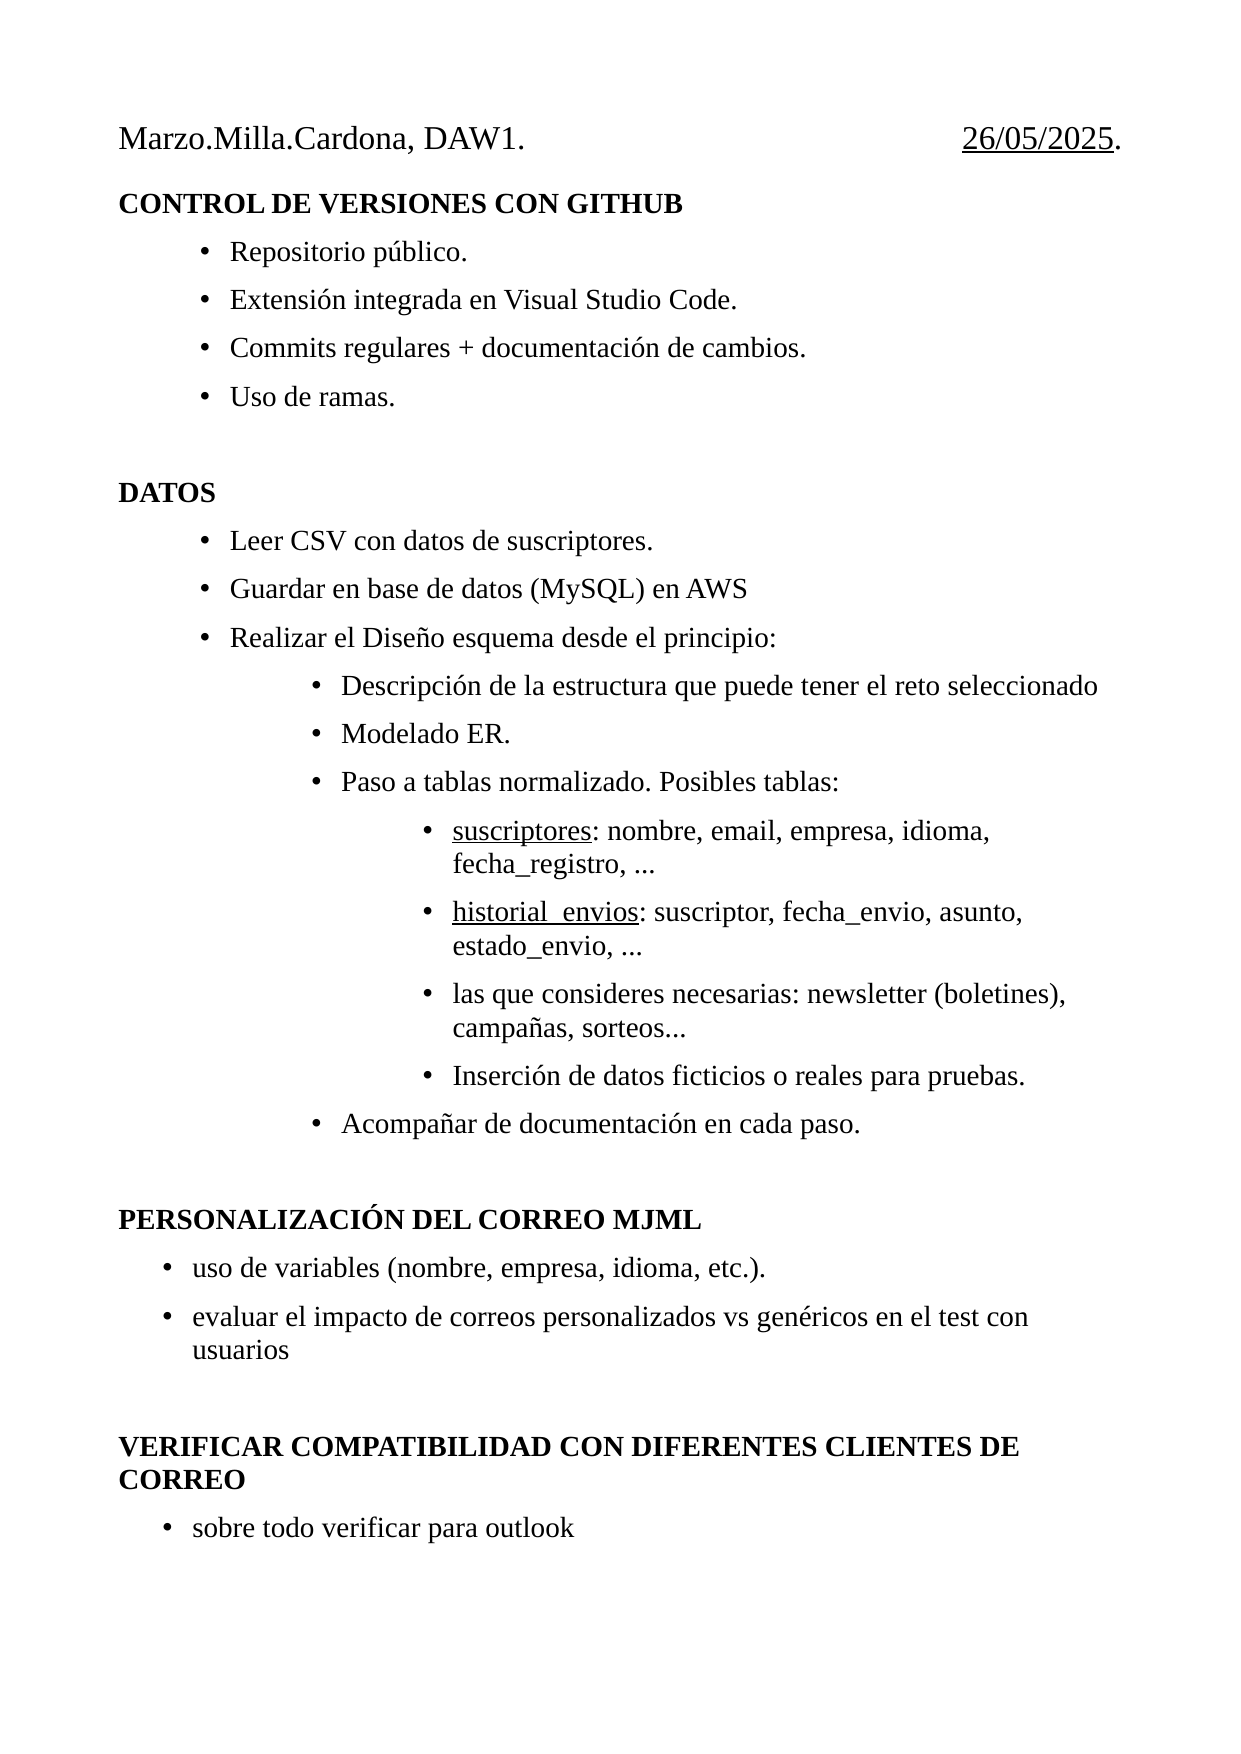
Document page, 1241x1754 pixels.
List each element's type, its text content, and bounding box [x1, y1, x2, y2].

list Leer CSV con datos de suscriptores. [200, 523, 1122, 557]
text PERSONALIZACIÓN DEL CORREO MJML [118, 1202, 1122, 1236]
list las que consideres necesarias: newsletter (boletines), campañas, sorteos... [423, 976, 1122, 1043]
list Commits regulares + documentación de cambios. [200, 331, 1122, 364]
list Uso de ramas. [200, 379, 1122, 412]
list evaluar el impacto de correos personalizados vs genéricos en el test con usuarios [162, 1299, 1122, 1366]
text DATOS [118, 475, 1122, 509]
list Paso a tablas normalizado. Posibles tablas: [311, 764, 1122, 798]
list Descripción de la estructura que puede tener el reto seleccionado [311, 668, 1122, 702]
list Extensión integrada en Visual Studio Code. [200, 282, 1122, 316]
list historial_envios: suscriptor, fecha_envio, asunto, estado_envio, ... [423, 894, 1122, 962]
list Acompañar de documentación en cada paso. [311, 1106, 1122, 1140]
list suscriptores: nombre, email, empresa, idioma, fecha_registro, ... [423, 813, 1122, 880]
list Modelado ER. [311, 716, 1122, 750]
text CONTROL DE VERSIONES CON GITHUB [118, 186, 1122, 219]
list Repositorio público. [200, 234, 1122, 268]
list Inserción de datos ficticios o reales para pruebas. [423, 1058, 1122, 1092]
list sobre todo verificar para outlook [162, 1510, 1122, 1544]
list Guardar en base de datos (MySQL) en AWS [200, 571, 1122, 605]
list Realizar el Diseño esquema desde el principio: [200, 620, 1122, 653]
list uso de variables (nombre, empresa, idioma, etc.). [162, 1251, 1122, 1284]
text VERIFICAR COMPATIBILIDAD CON DIFERENTES CLIENTES DE CORREO [118, 1429, 1122, 1496]
